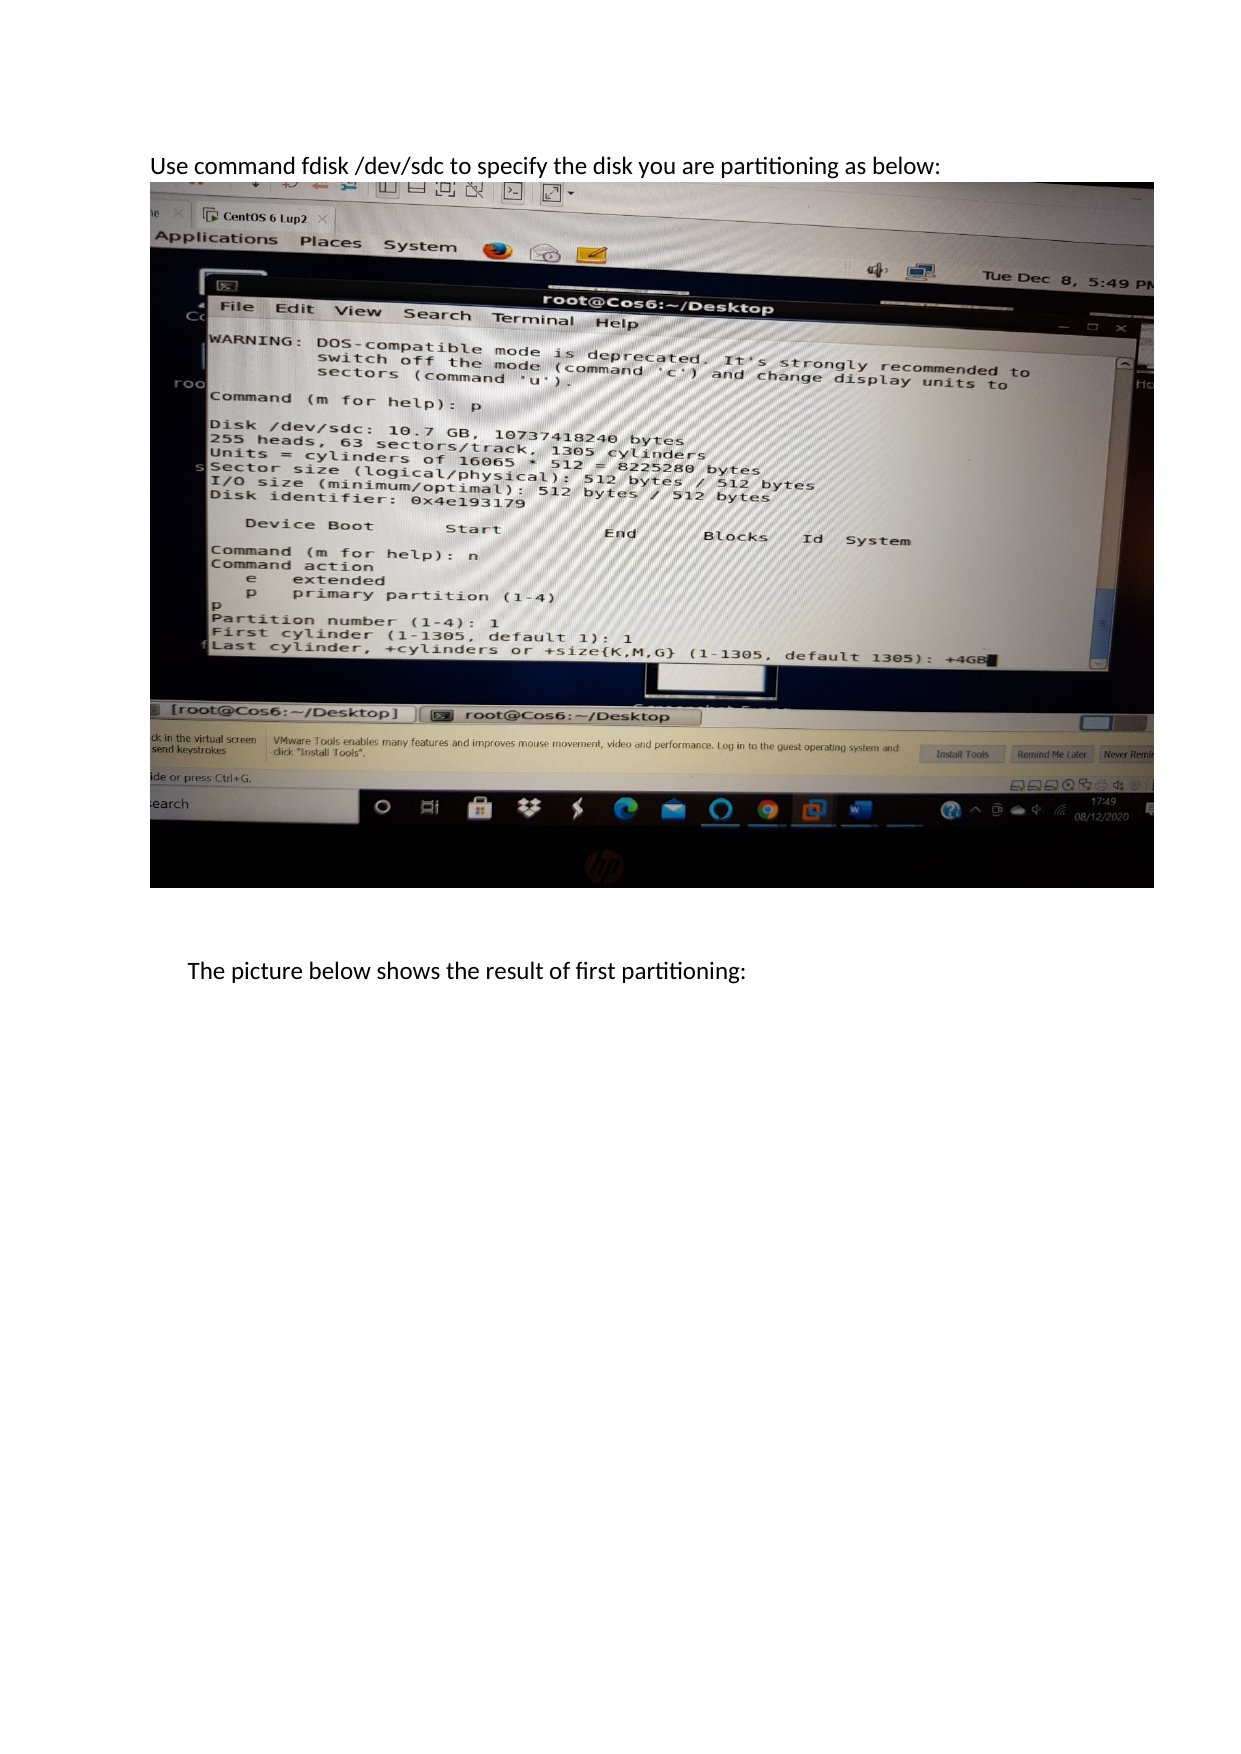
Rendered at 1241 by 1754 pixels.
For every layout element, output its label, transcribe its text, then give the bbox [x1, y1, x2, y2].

text Use command fdisk /dev/sdc to specify the disk you are partitioning as below: [150, 150, 1090, 182]
text The picture below shows the result of first partitioning: [187, 955, 1090, 985]
